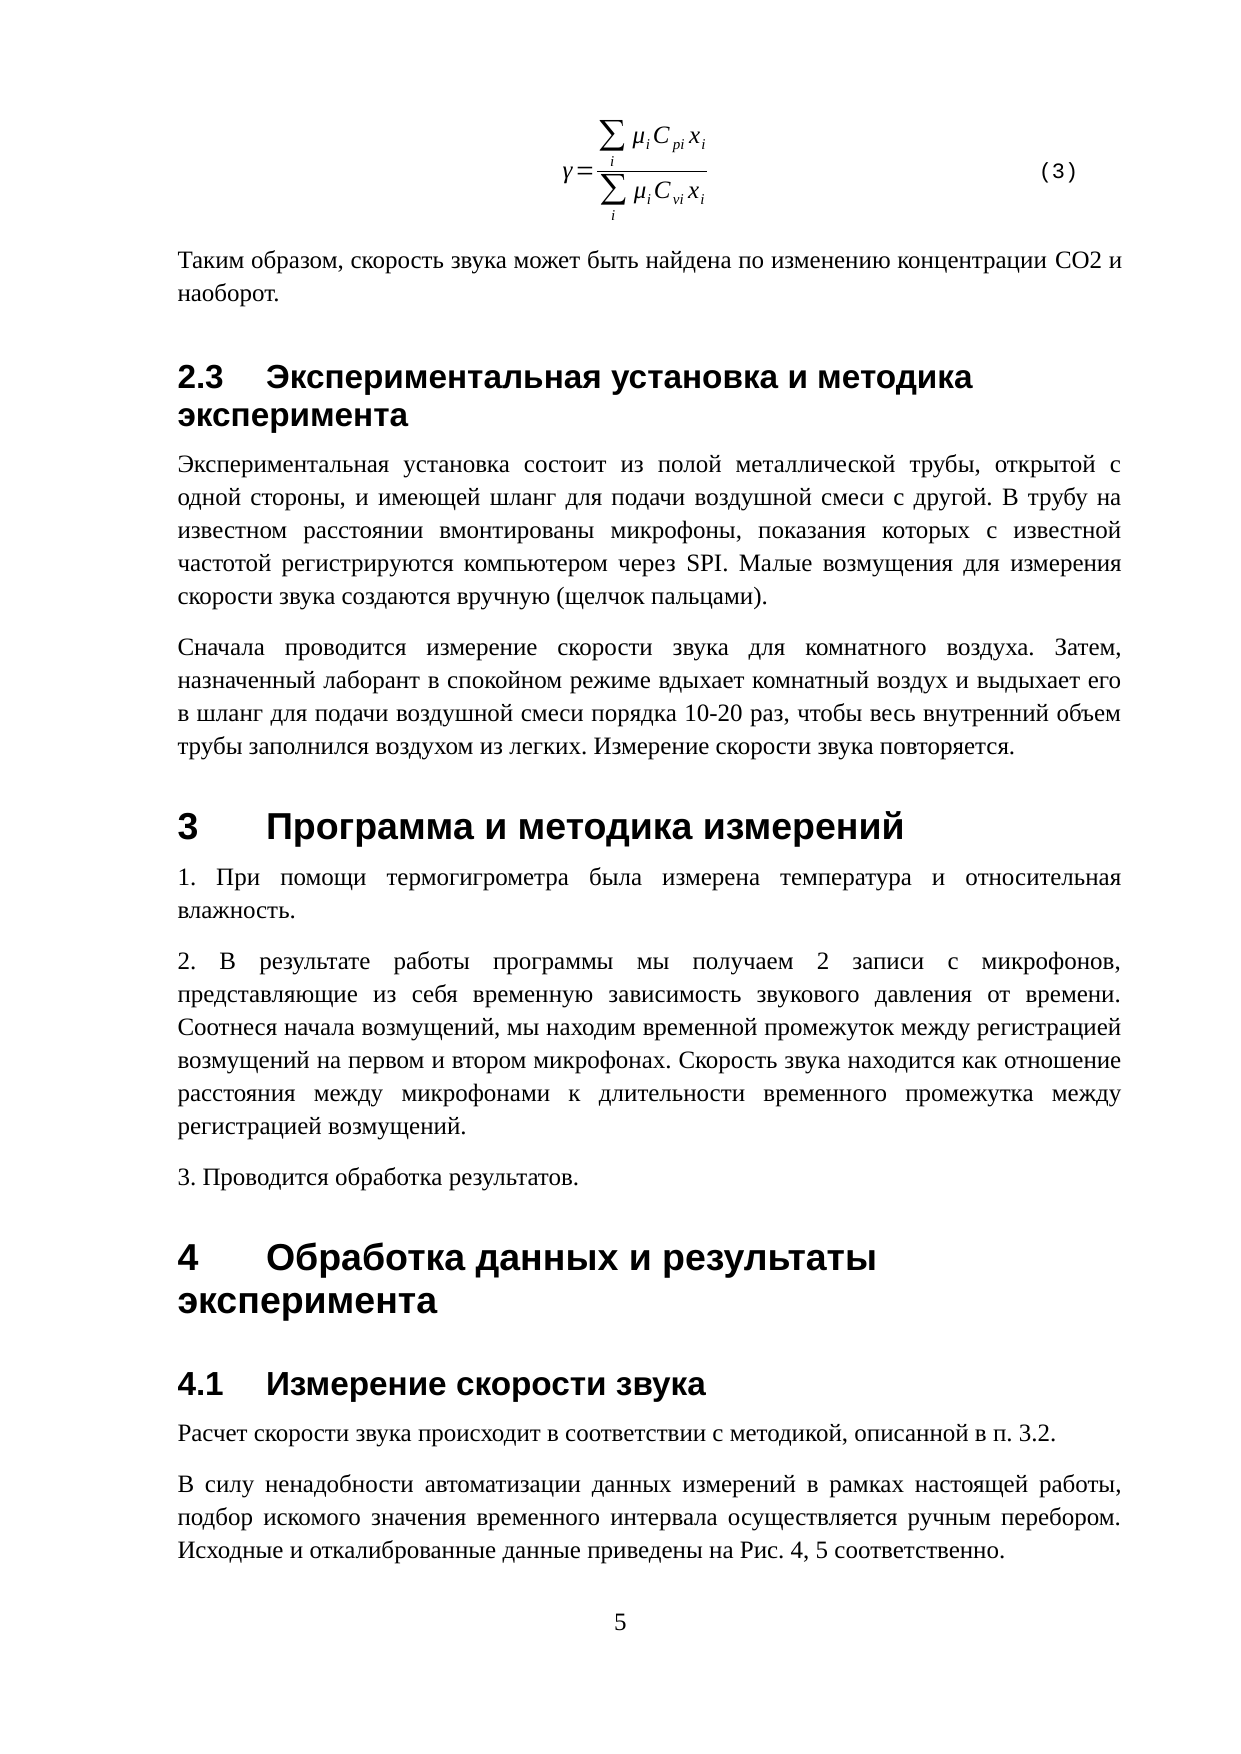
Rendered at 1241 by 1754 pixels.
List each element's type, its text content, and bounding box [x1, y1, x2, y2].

text 3. Проводится обработка результатов. [177, 1162, 1122, 1191]
subtitle Экспериментальная установка и методика эксперимента [177, 357, 1093, 434]
subtitle Обработка данных и результаты эксперимента [177, 1235, 1093, 1321]
text Расчет скорости звука происходит в соответствии с методикой, описанной в п. 3.2. [177, 1418, 1122, 1447]
subtitle Программа и методика измерений [177, 804, 1093, 847]
text Сначала проводится измерение скорости звука для комнатного воздуха. Затем, назначенный лаборант в спокойном режиме вдыхает комнатный воздух и выдыхает его в шланг для подачи воздушной смеси порядка 10-20 раз, чтобы весь внутренний объем трубы заполнился воздухом из легких. Измерение скорости звука повторяется. [177, 632, 1122, 760]
text (3) [177, 118, 1122, 224]
text Таким образом, скорость звука может быть найдена по изменению концентрации CO2 и наоборот. [177, 245, 1122, 307]
text В силу ненадобности автоматизации данных измерений в рамках настоящей работы, подбор искомого значения временного интервала осуществляется ручным перебором. Исходные и откалиброванные данные приведены на Рис. 4, 5 соответственно. [177, 1469, 1122, 1563]
text 1. При помощи термогигрометра была измерена температура и относительная влажность. [177, 862, 1122, 924]
text Экспериментальная установка состоит из полой металлической трубы, открытой с одной стороны, и имеющей шланг для подачи воздушной смеси с другой. В трубу на известном расстоянии вмонтированы микрофоны, показания которых с известной частотой регистрируются компьютером через SPI. Малые возмущения для измерения скорости звука создаются вручную (щелчок пальцами). [177, 449, 1122, 610]
text 2. В результате работы программы мы получаем 2 записи с микрофонов, представляющие из себя временную зависимость звукового давления от времени. Соотнеся начала возмущений, мы находим временной промежуток между регистрацией возмущений на первом и втором микрофонах. Скорость звука находится как отношение расстояния между микрофонами к длительности временного промежутка между регистрацией возмущений. [177, 946, 1122, 1140]
subtitle Измерение скорости звука [177, 1364, 1093, 1403]
